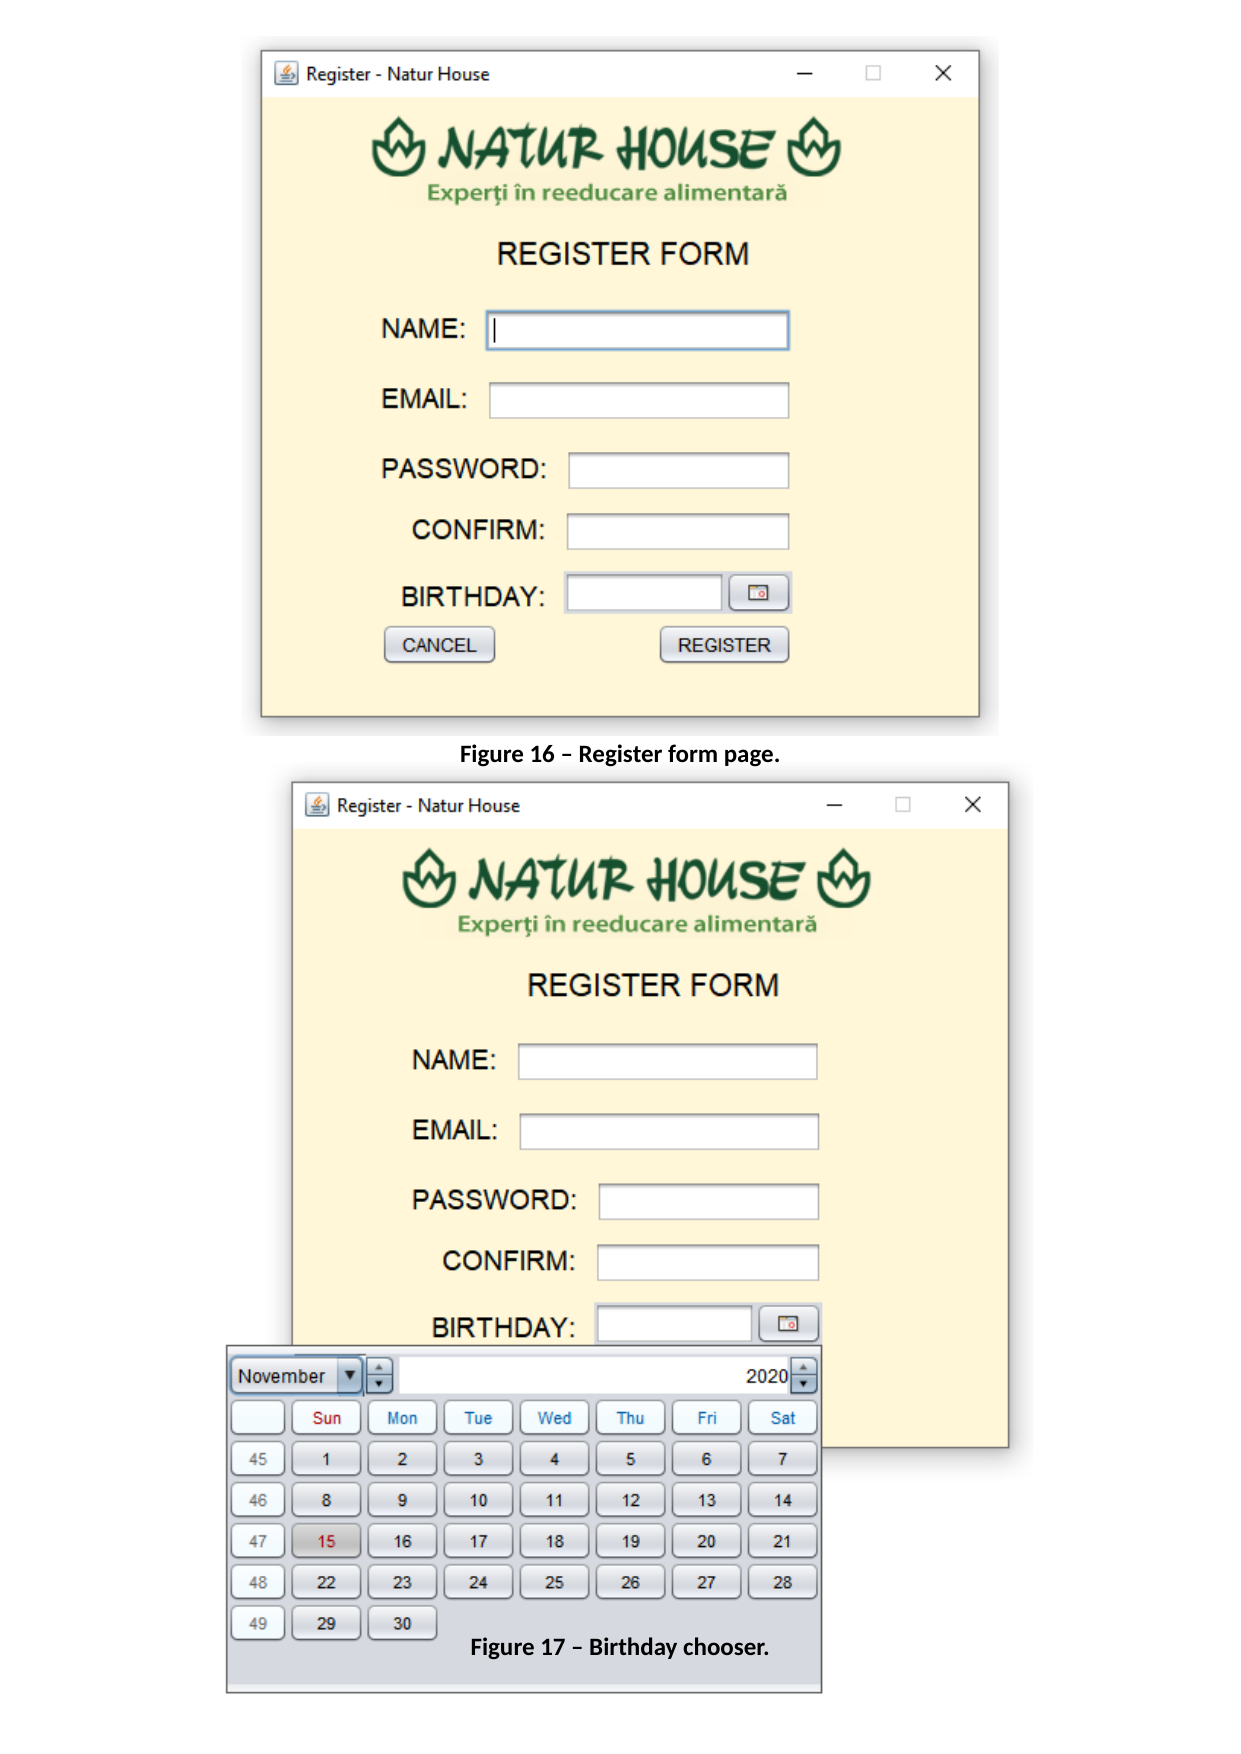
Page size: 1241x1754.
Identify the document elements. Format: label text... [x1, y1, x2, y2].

text Figure 17 – Birthday chooser. [1034, 1631, 1165, 1662]
text Figure 16 – Register form page. [75, 738, 1165, 768]
text Figure 17 – Birthday chooser. [75, 1631, 208, 1662]
